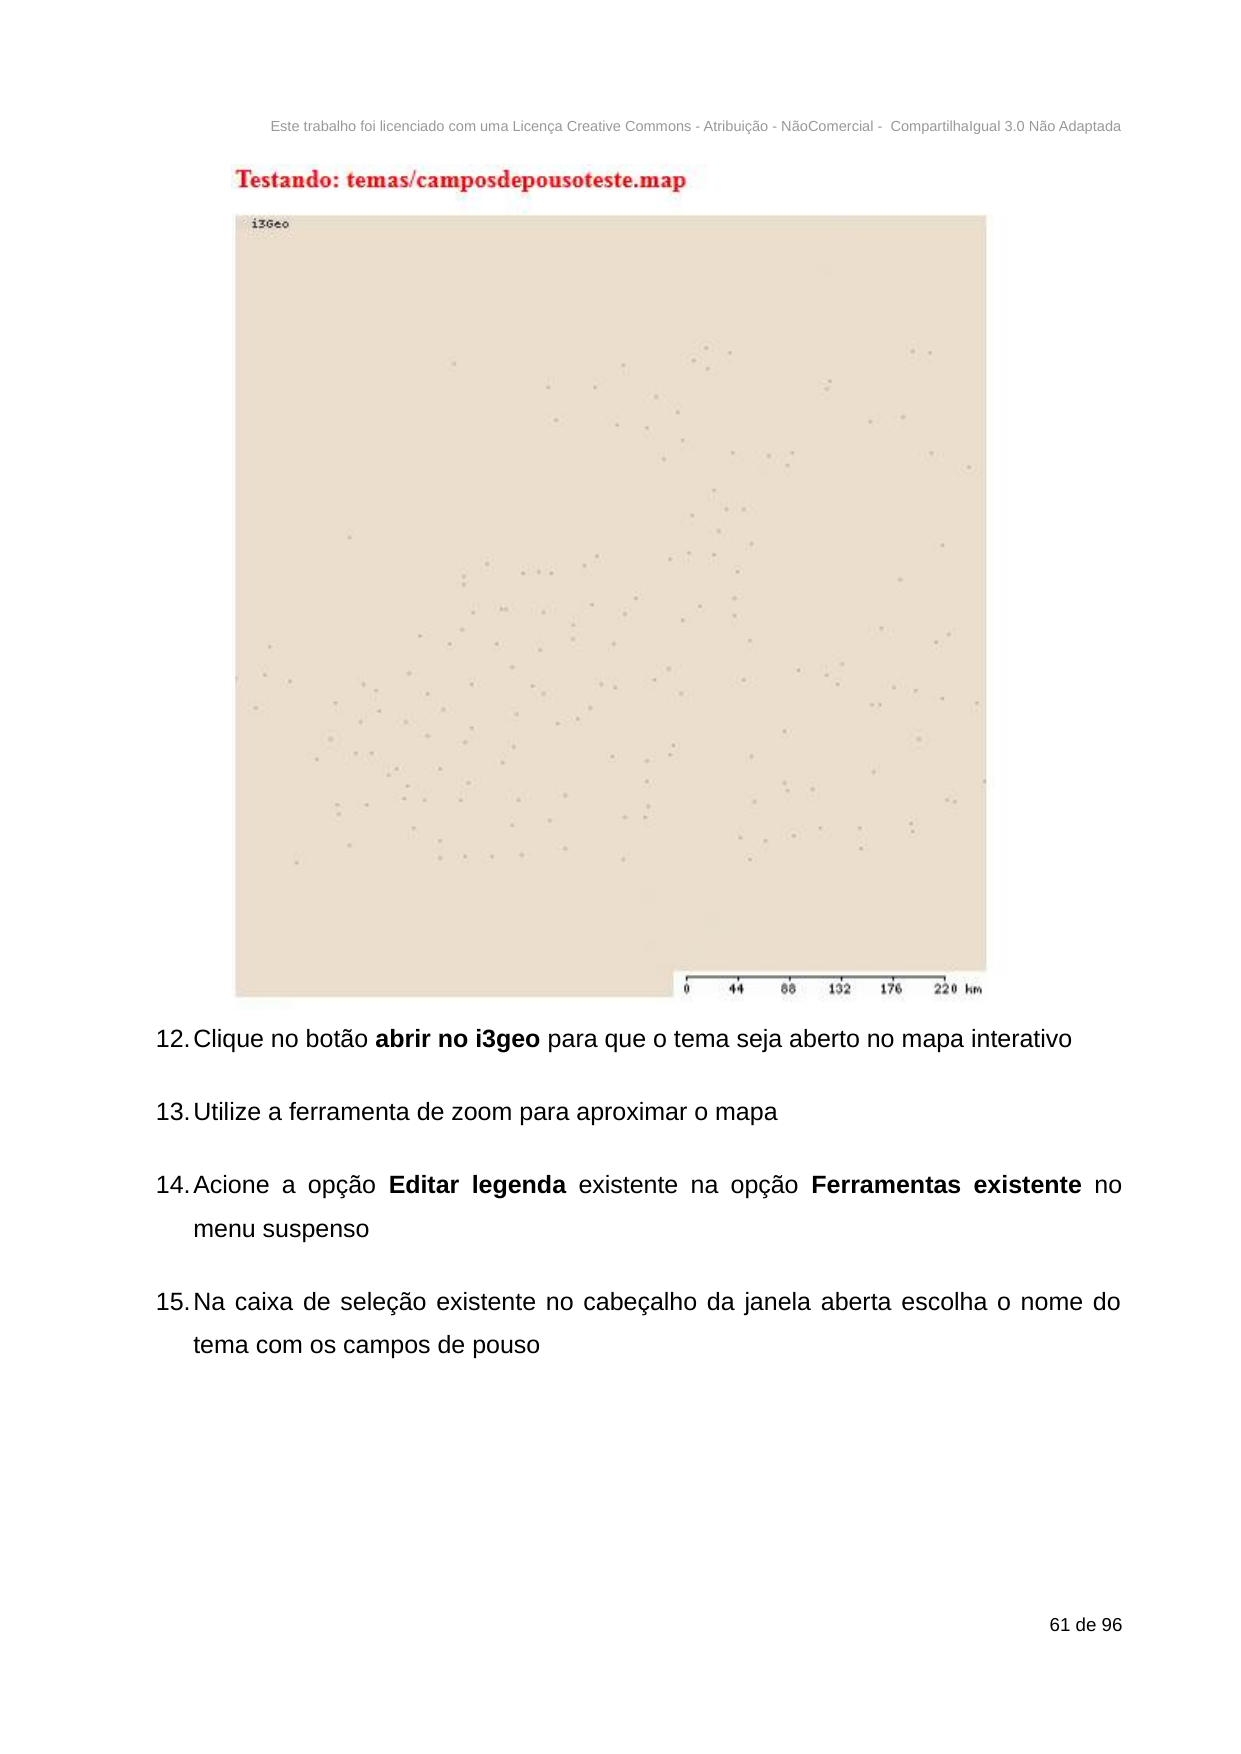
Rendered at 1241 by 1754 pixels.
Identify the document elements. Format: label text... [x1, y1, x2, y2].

list Acione a opção Editar legenda existente na opção Ferramentas existente no menu suspenso [156, 1171, 1122, 1242]
list Utilize a ferramenta de zoom para aproximar o mapa [156, 1097, 1122, 1126]
list Na caixa de seleção existente no cabeçalho da janela aberta escolha o nome do tema com os campos de pouso [156, 1287, 1122, 1359]
list Clique no botão abrir no i3geo para que o tema seja aberto no mapa interativo [156, 164, 1122, 1053]
picture [231, 164, 1010, 1010]
